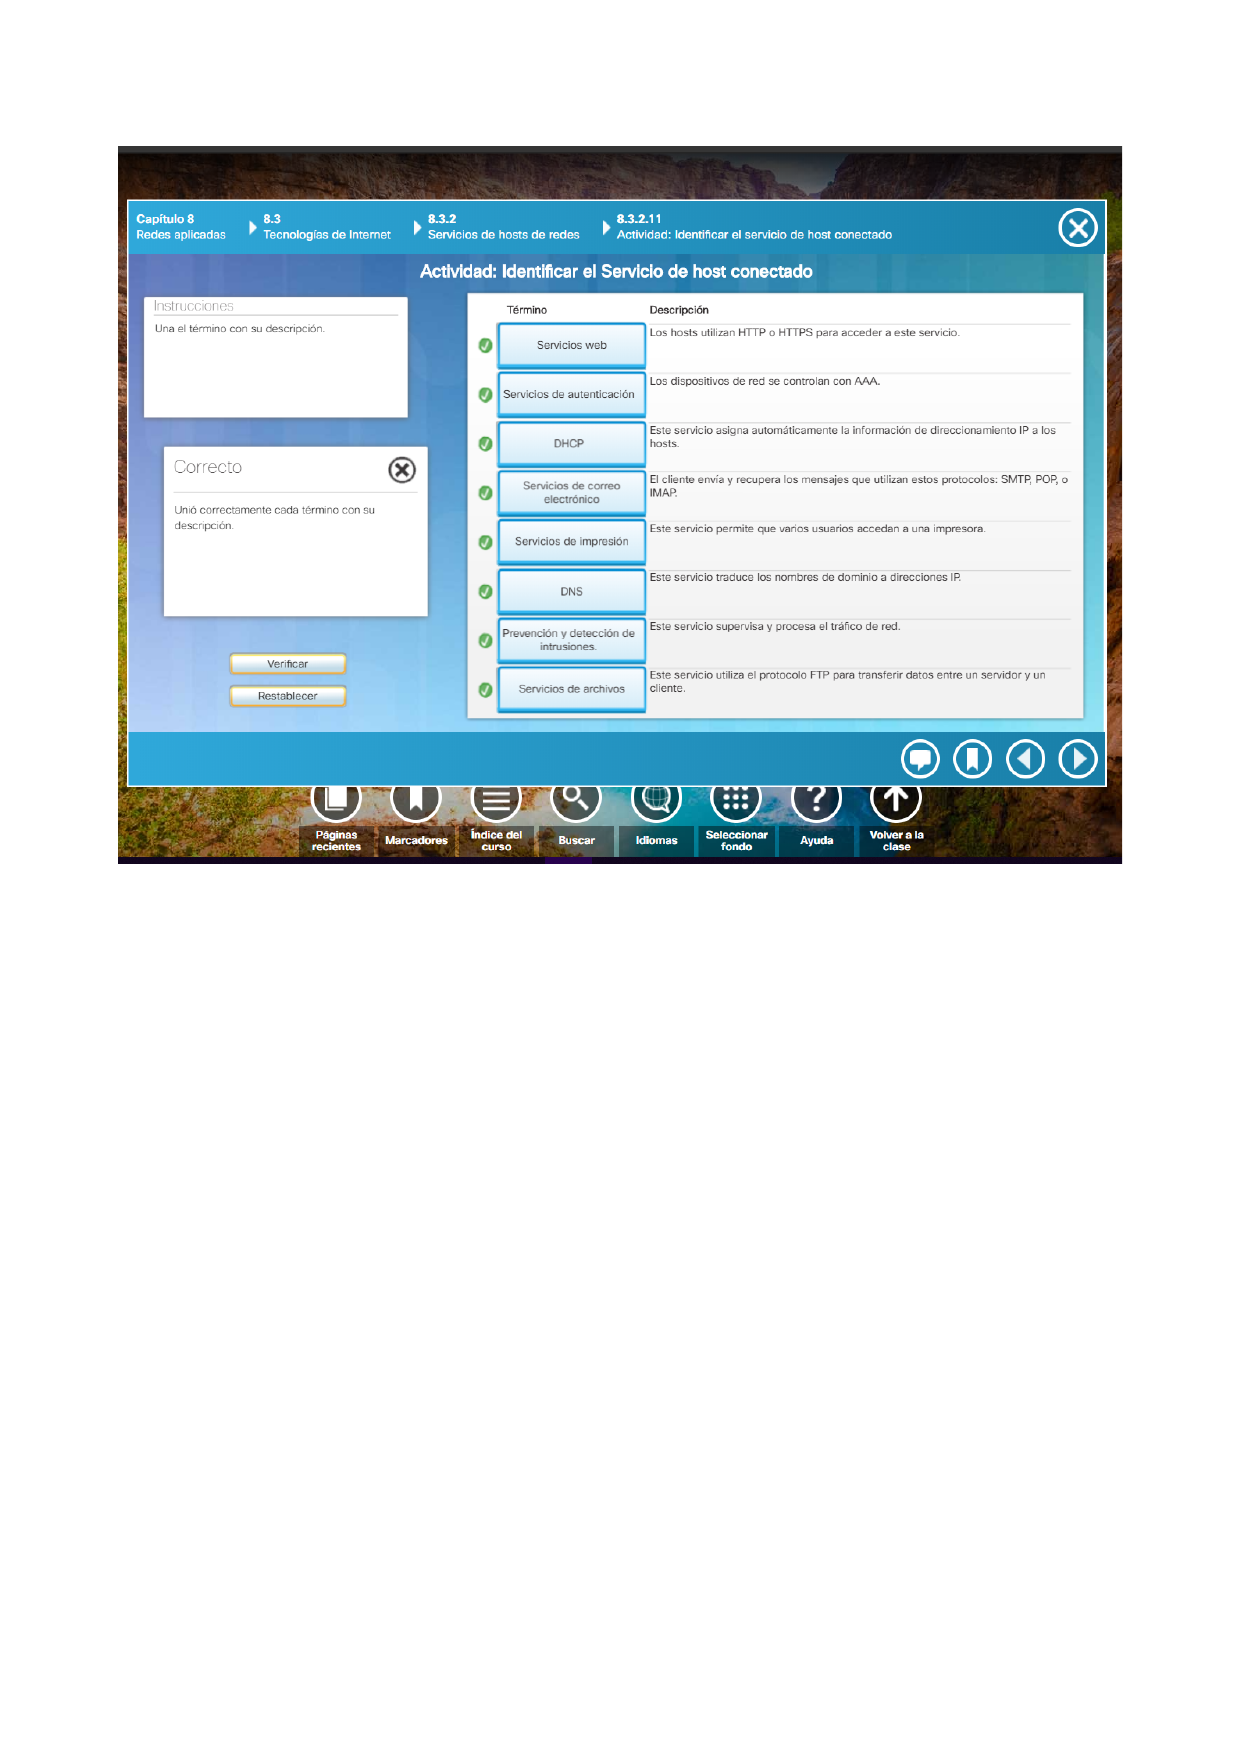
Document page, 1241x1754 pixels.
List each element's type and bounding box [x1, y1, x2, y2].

picture [118, 146, 1123, 864]
